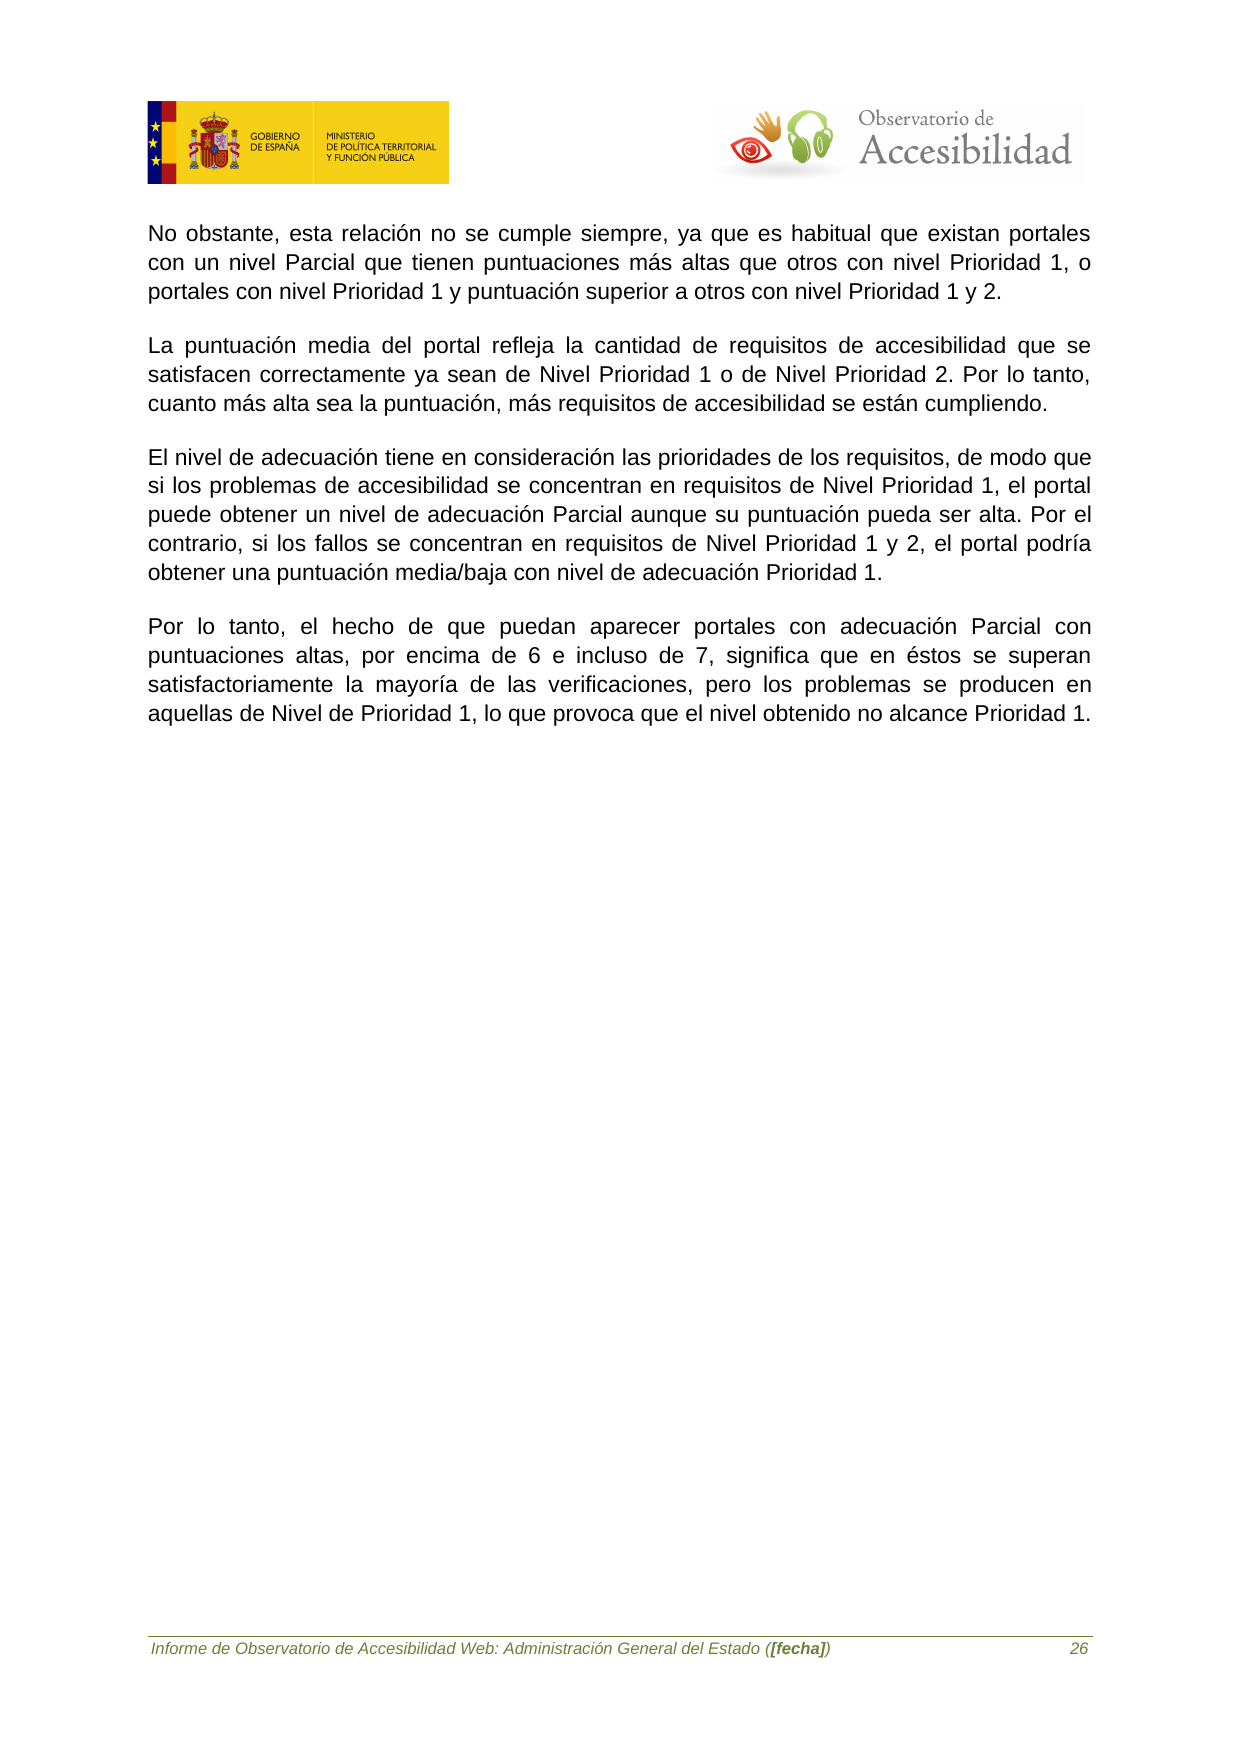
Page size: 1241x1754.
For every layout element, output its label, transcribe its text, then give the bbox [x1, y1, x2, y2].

picture [710, 101, 1086, 184]
picture [147, 101, 450, 184]
text No obstante, esta relación no se cumple siempre, ya que es habitual que existan portales con un nivel Parcial que tienen puntuaciones más altas que otros con nivel Prioridad 1, o portales con nivel Prioridad 1 y puntuación superior a otros con nivel Prioridad 1 y 2. [148, 220, 1092, 304]
text El nivel de adecuación tiene en consideración las prioridades de los requisitos, de modo que si los problemas de accesibilidad se concentran en requisitos de Nivel Prioridad 1, el portal puede obtener un nivel de adecuación Parcial aunque su puntuación pueda ser alta. Por el contrario, si los fallos se concentran en requisitos de Nivel Prioridad 1 y 2, el portal podría obtener una puntuación media/baja con nivel de adecuación Prioridad 1. [148, 443, 1092, 586]
text La puntuación media del portal refleja la cantidad de requisitos de accesibilidad que se satisfacen correctamente ya sean de Nivel Prioridad 1 o de Nivel Prioridad 2. Por lo tanto, cuanto más alta sea la puntuación, más requisitos de accesibilidad se están cumpliendo. [148, 332, 1092, 416]
text Por lo tanto, el hecho de que puedan aparecer portales con adecuación Parcial con puntuaciones altas, por encima de 6 e incluso de 7, significa que en éstos se superan satisfactoriamente la mayoría de las verificaciones, pero los problemas se producen en aquellas de Nivel de Prioridad 1, lo que provoca que el nivel obtenido no alcance Prioridad 1. [148, 613, 1092, 726]
